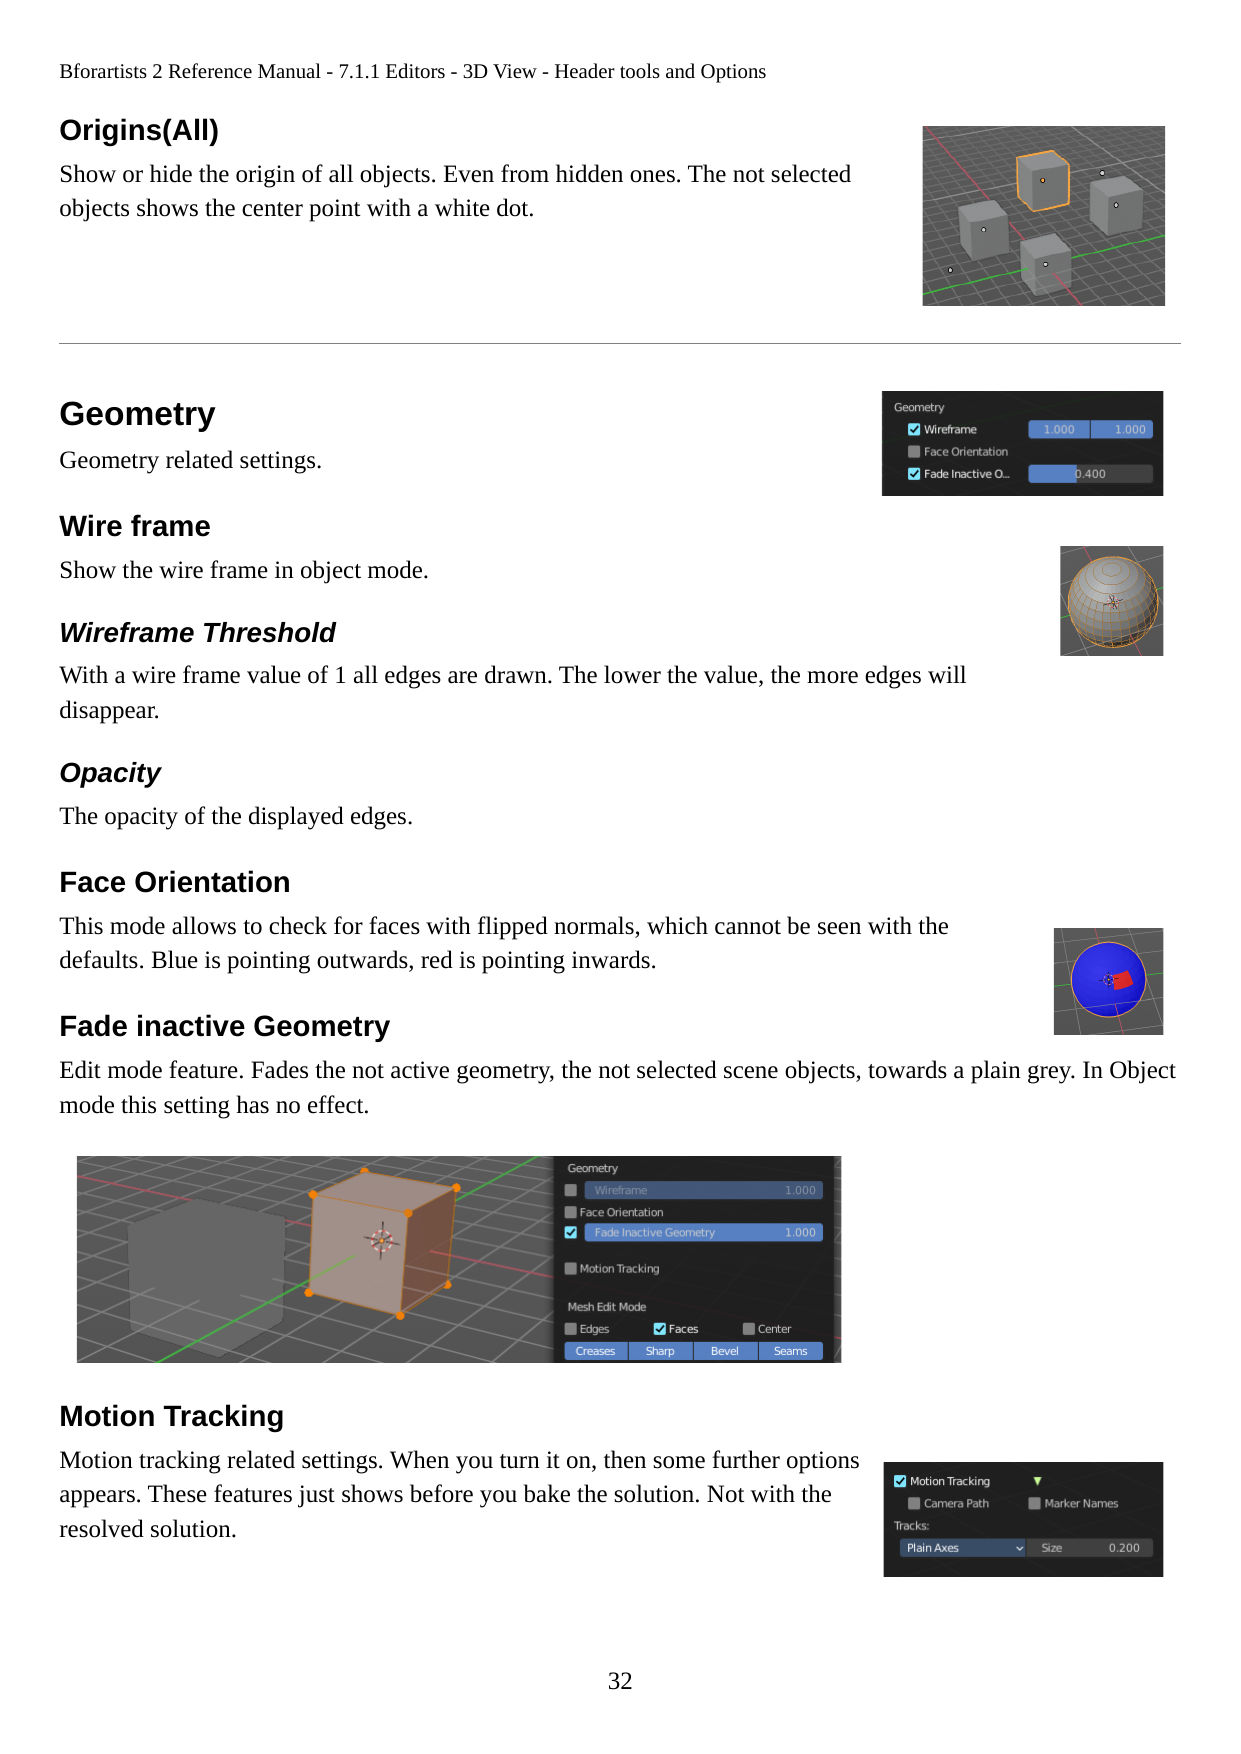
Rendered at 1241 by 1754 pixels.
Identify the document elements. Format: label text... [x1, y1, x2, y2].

picture [881, 391, 1164, 496]
text Edit mode feature. Fades the not active geometry, the not selected scene objects, towards a plain grey. In Object mode this setting has no effect. [59, 1055, 1181, 1118]
picture [883, 1462, 1164, 1577]
subtitle [1164, 394, 1181, 432]
subtitle Fade inactive Geometry [59, 1009, 1181, 1043]
subtitle Opacity [59, 757, 1181, 788]
text The opacity of the displayed edges. [59, 801, 1181, 830]
text With a wire frame value of 1 all edges are drawn. The lower the value, the more edges will disappear. [59, 661, 1181, 724]
text Motion tracking related settings. When you turn it on, then some further options appears. These features just shows before you bake the solution. Not with the resolved solution. [59, 1445, 1181, 1543]
text Geometry related settings. [59, 445, 881, 473]
picture [922, 126, 1166, 306]
subtitle Wire frame [59, 508, 1181, 542]
text This mode allows to check for faces with flipped normals, which cannot be seen with the defaults. Blue is pointing outwards, red is pointing inwards. [59, 911, 1181, 974]
subtitle Motion Tracking [59, 1399, 1181, 1432]
subtitle Wireframe Threshold [59, 616, 1060, 648]
text Show or hide the origin of all objects. Even from hidden ones. The not selected objects shows the center point with a white dot. [59, 159, 922, 222]
picture [76, 1156, 842, 1363]
subtitle Geometry [59, 394, 881, 432]
picture [1060, 546, 1164, 656]
picture [1053, 928, 1164, 1035]
subtitle [1164, 616, 1181, 648]
subtitle Origins(All) [59, 113, 1181, 146]
subtitle Face Orientation [59, 865, 1181, 898]
text Show the wire frame in object mode. [59, 555, 1060, 583]
